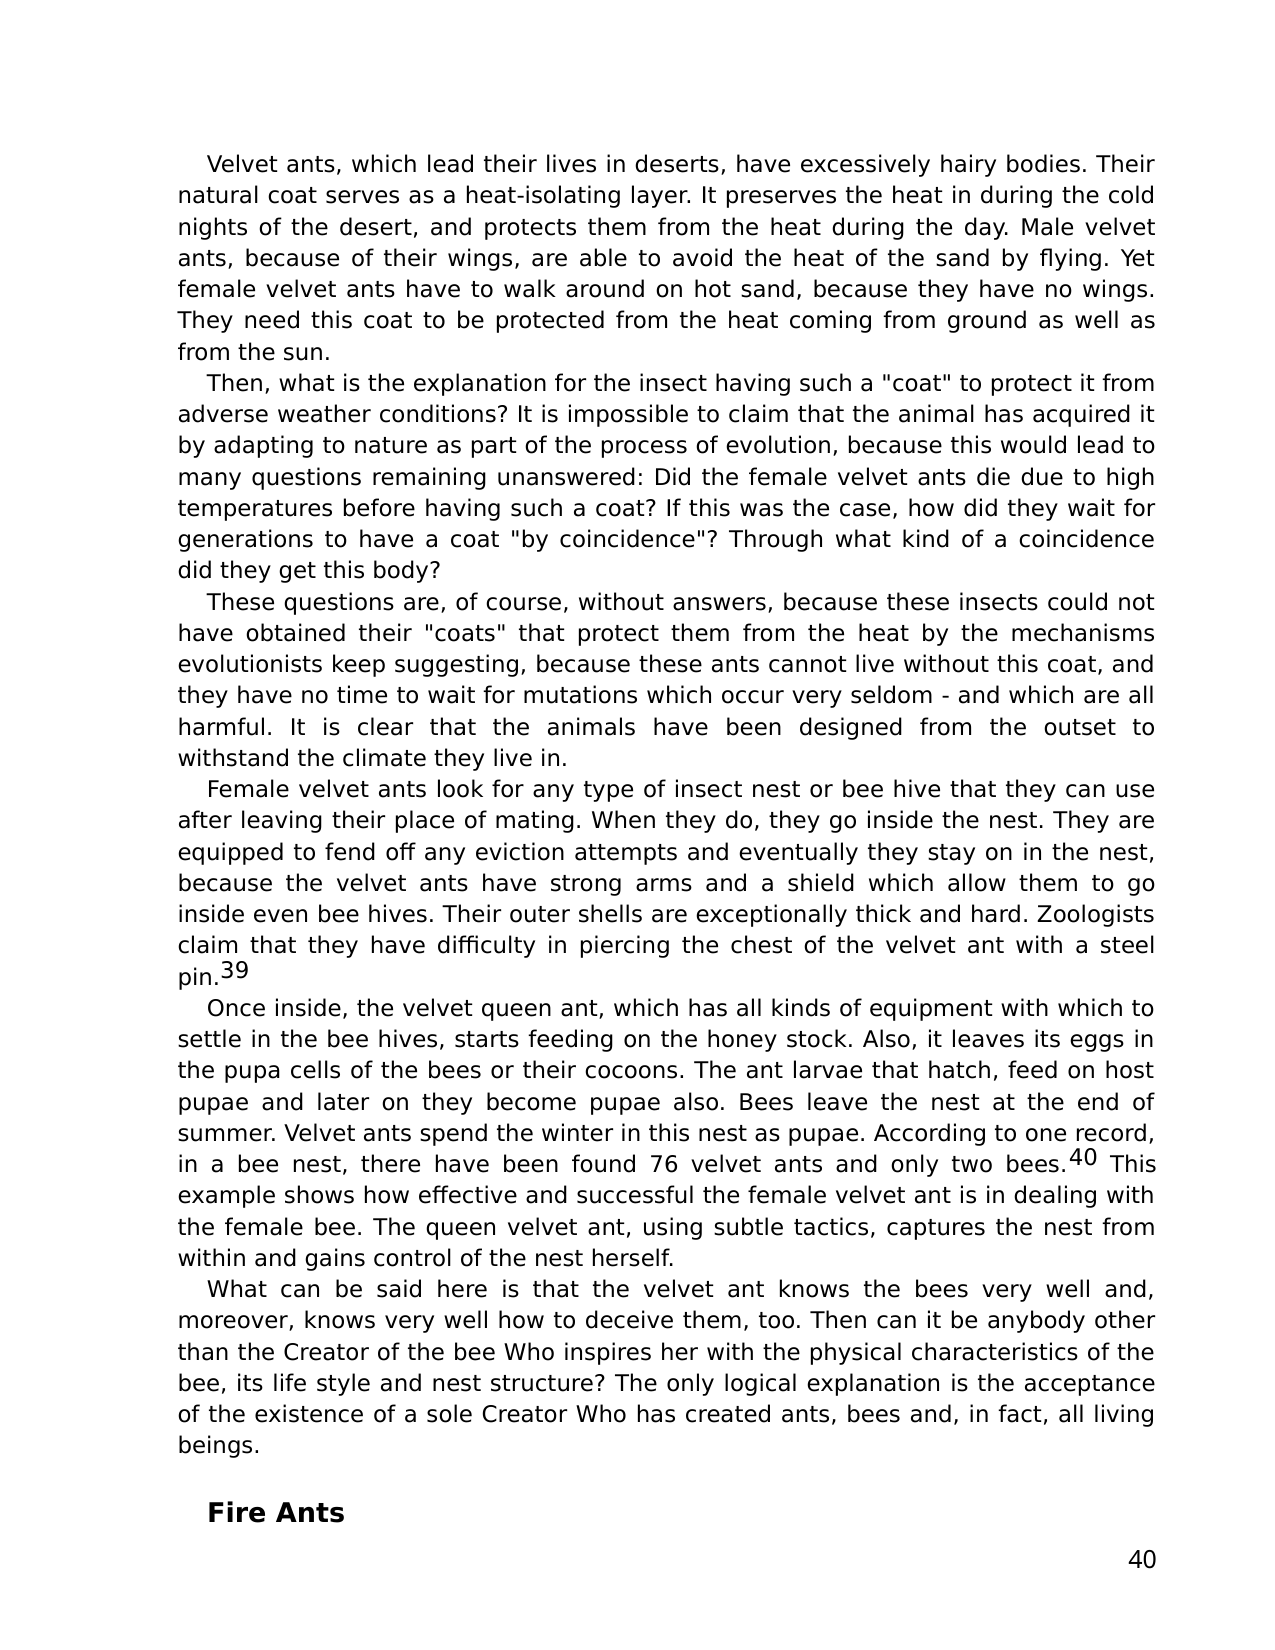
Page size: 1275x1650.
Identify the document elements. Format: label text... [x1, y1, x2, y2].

text Once inside, the velvet queen ant, which has all kinds of equipment with which to settle in the bee hives, starts feeding on the honey stock. Also, it leaves its eggs in the pupa cells of the bees or their cocoons. The ant larvae that hatch, feed on host pupae and later on they become pupae also. Bees leave the nest at the end of summer. Velvet ants spend the winter in this nest as pupae. According to one record, in a bee nest, there have been found 76 velvet ants and only two bees.40 This example shows how effective and successful the female velvet ant is in dealing with the female bee. The queen velvet ant, using subtle tactics, captures the nest from within and gains control of the nest herself. [177, 991, 1157, 1273]
text Then, what is the explanation for the insect having such a "coat" to protect it from adverse weather conditions? It is impossible to claim that the animal has acquired it by adapting to nature as part of the process of evolution, because this would lead to many questions remaining unanswered: Did the female velvet ants die due to high temperatures before having such a coat? If this was the case, how did they wait for generations to have a coat "by coincidence"? Through what kind of a coincidence did they get this body? [177, 366, 1157, 585]
text Female velvet ants look for any type of insect nest or bee hive that they can use after leaving their place of mating. When they do, they go inside the nest. They are equipped to fend off any eviction attempts and eventually they stay on in the nest, because the velvet ants have strong arms and a shield which allow them to go inside even bee hives. Their outer shells are exceptionally thick and hard. Zoologists claim that they have difficulty in piercing the chest of the velvet ant with a steel pin.39 [177, 773, 1157, 991]
text Fire Ants [177, 1498, 1157, 1529]
text Velvet ants, which lead their lives in deserts, have excessively hairy bodies. Their natural coat serves as a heat-isolating layer. It preserves the heat in during the cold nights of the desert, and protects them from the heat during the day. Male velvet ants, because of their wings, are able to avoid the heat of the sand by flying. Yet female velvet ants have to walk around on hot sand, because they have no wings. They need this coat to be protected from the heat coming from ground as well as from the sun. [177, 148, 1157, 366]
text These questions are, of course, without answers, because these insects could not have obtained their "coats" that protect them from the heat by the mechanisms evolutionists keep suggesting, because these ants cannot live without this coat, and they have no time to wait for mutations which occur very seldom - and which are all harmful. It is clear that the animals have been designed from the outset to withstand the climate they live in. [177, 585, 1157, 773]
text What can be said here is that the velvet ant knows the bees very well and, moreover, knows very well how to deceive them, too. Then can it be anybody other than the Creator of the bee Who inspires her with the physical characteristics of the bee, its life style and nest structure? The only logical explanation is the acceptance of the existence of a sole Creator Who has created ants, bees and, in fact, all living beings. [177, 1273, 1157, 1460]
